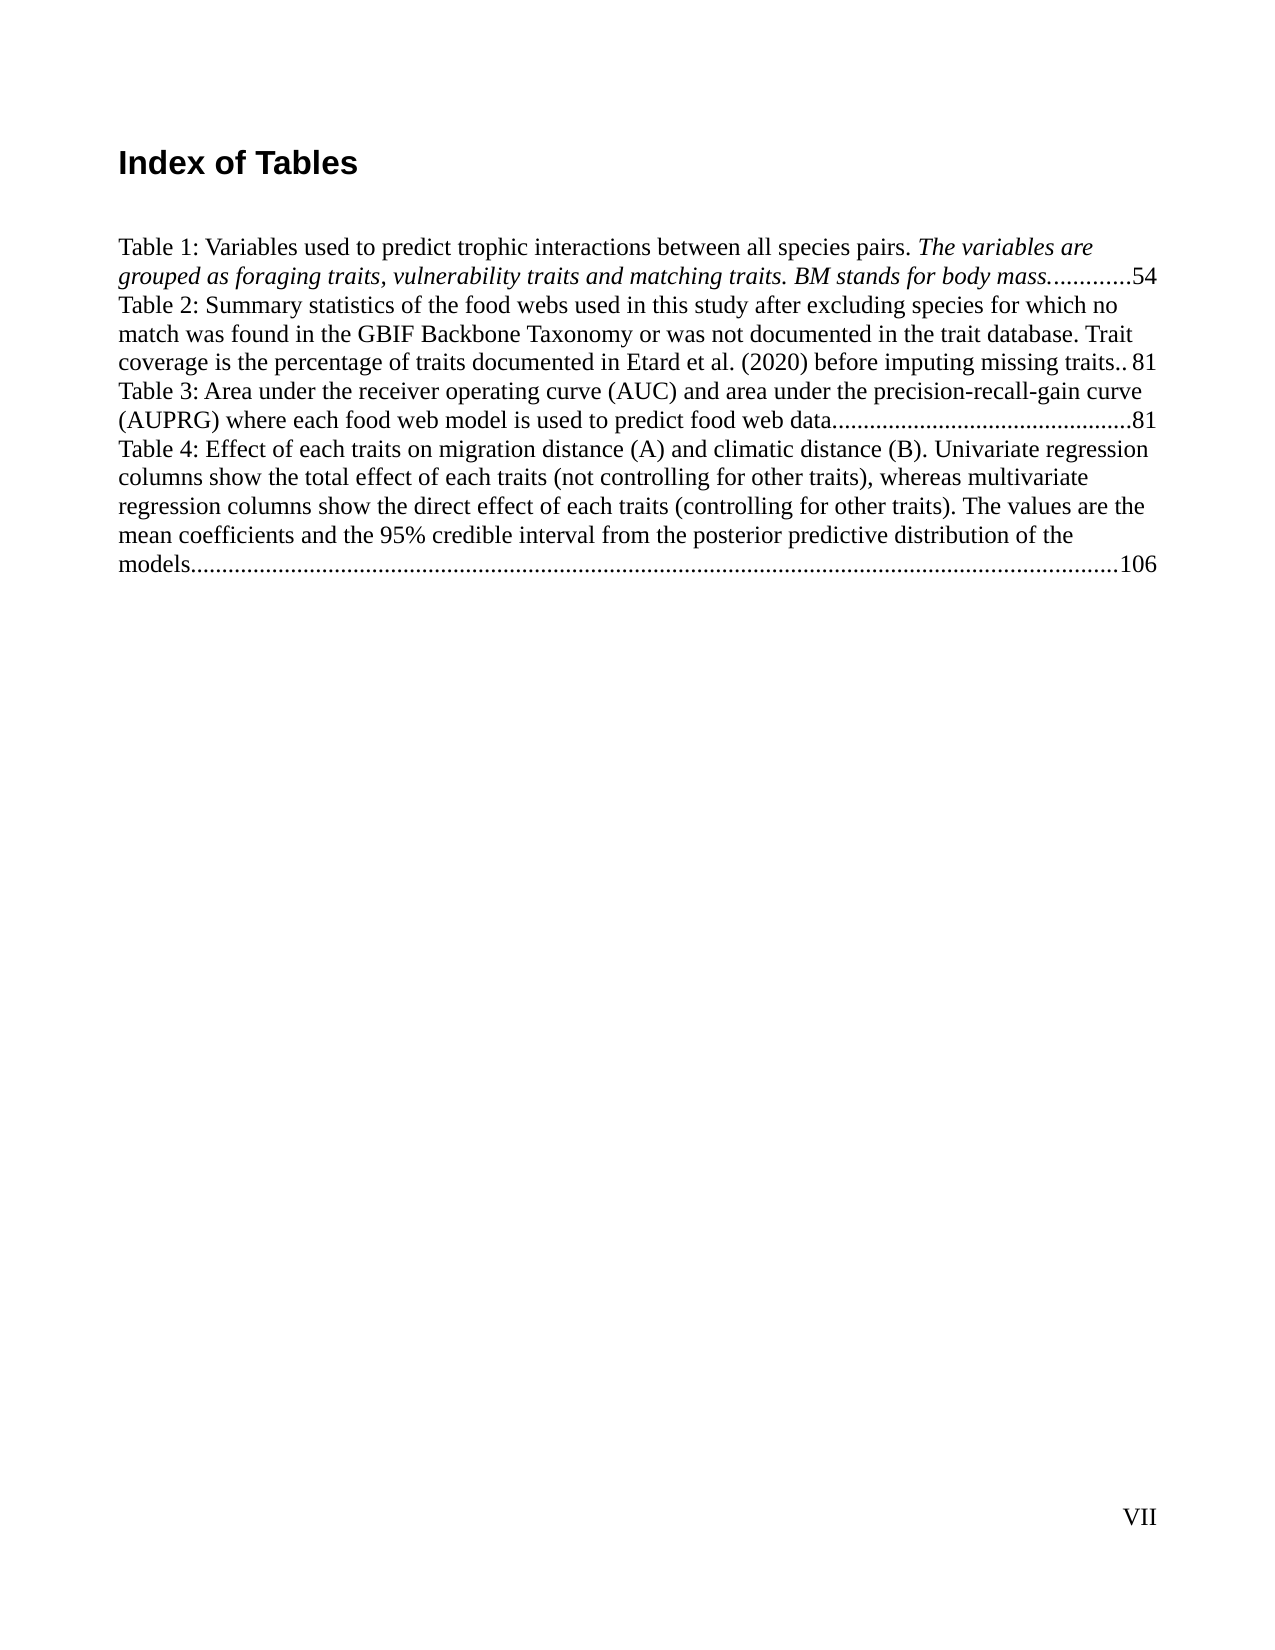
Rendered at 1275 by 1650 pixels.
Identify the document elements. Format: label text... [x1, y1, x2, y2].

text Table 1: Variables used to predict trophic interactions between all species pairs. The variables are grouped as foraging traits, vulnerability traits and matching traits. BM stands for body mass. 54 [118, 232, 1157, 290]
text Table 2: Summary statistics of the food webs used in this study after excluding species for which no match was found in the GBIF Backbone Taxonomy or was not documented in the trait database. Trait coverage is the percentage of traits documented in Etard et al. (2020) before imputing missing traits. 81 [118, 290, 1157, 376]
text Table 3: Area under the receiver operating curve (AUC) and area under the precision-recall-gain curve (AUPRG) where each food web model is used to predict food web data. 81 [118, 376, 1157, 434]
subtitle Index of Tables [118, 143, 1157, 182]
text Table 4: Effect of each traits on migration distance (A) and climatic distance (B). Univariate regression columns show the total effect of each traits (not controlling for other traits), whereas multivariate regression columns show the direct effect of each traits (controlling for other traits). The values are the mean coefficients and the 95% credible interval from the posterior predictive distribution of the models. 106 [118, 434, 1157, 577]
